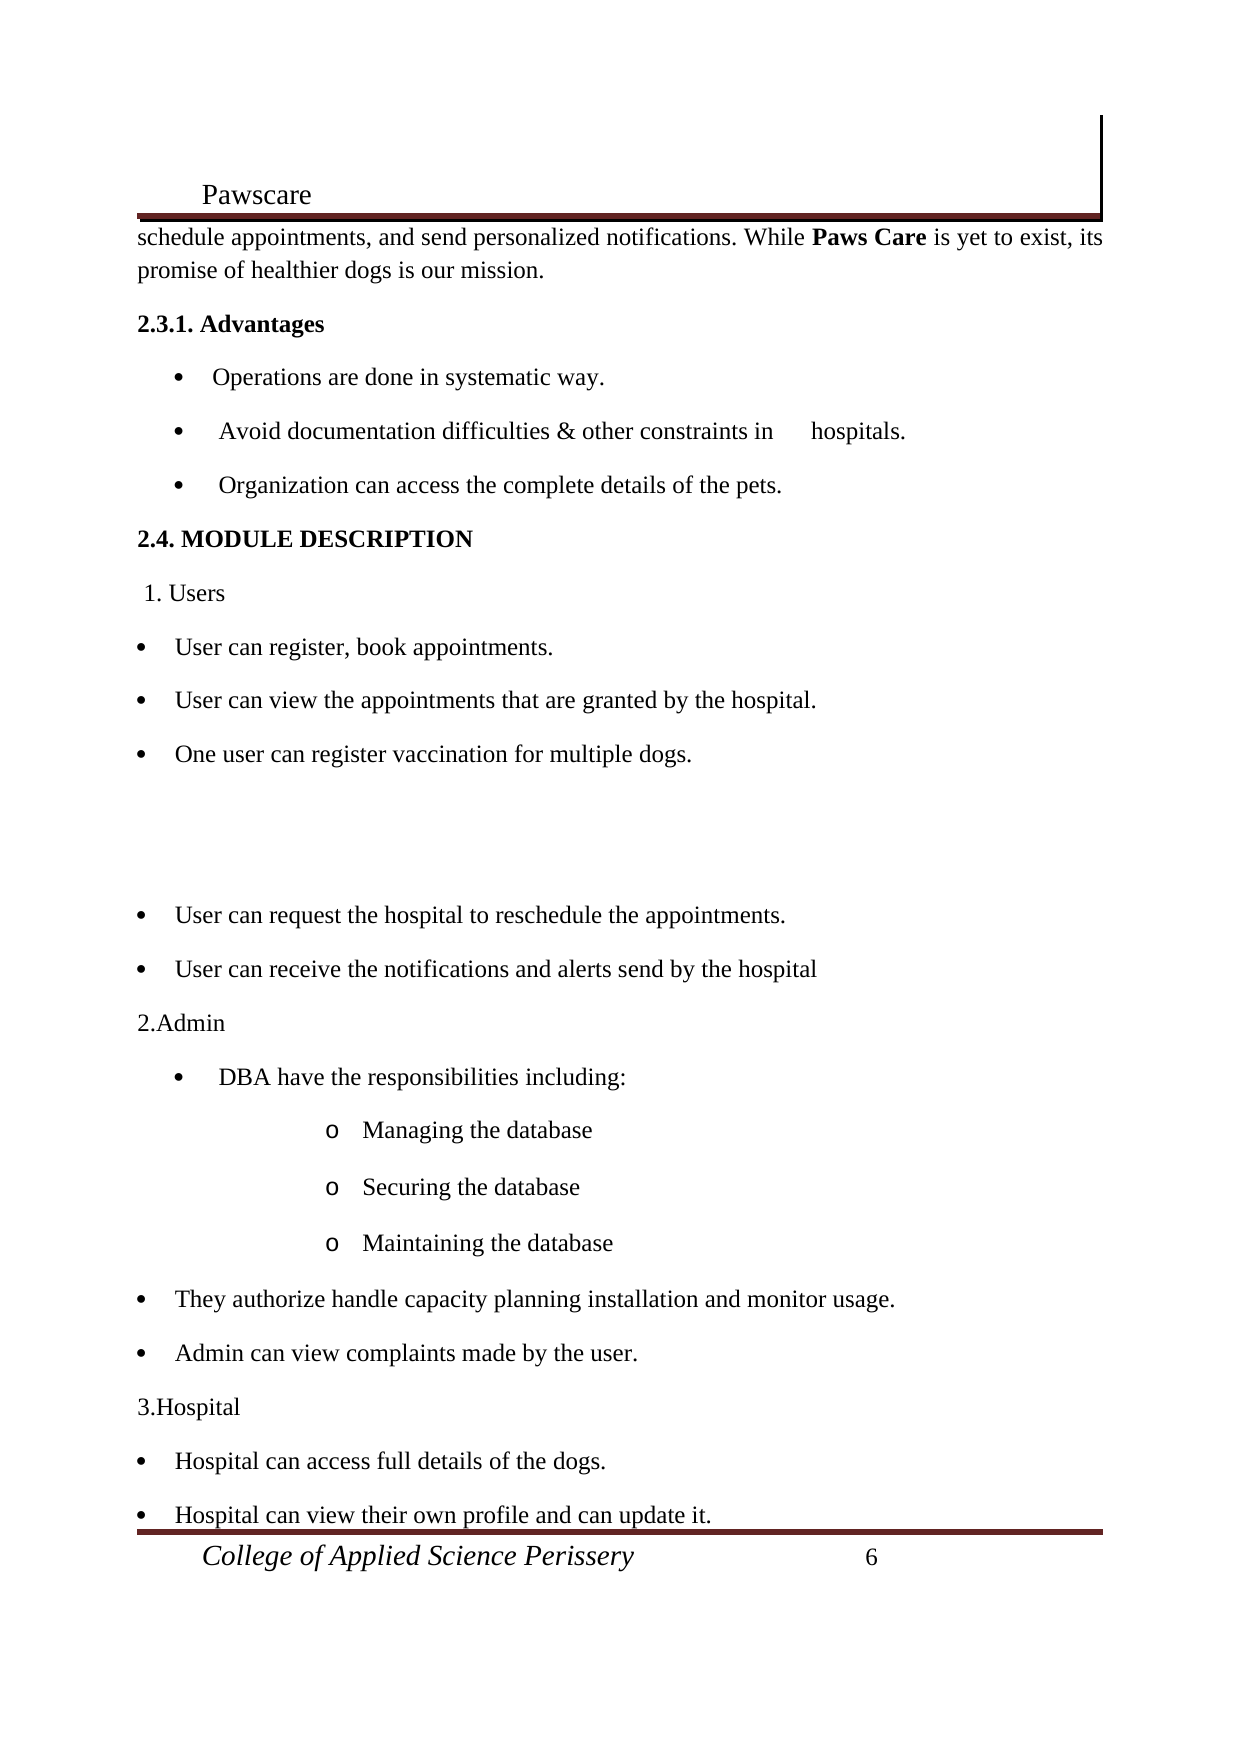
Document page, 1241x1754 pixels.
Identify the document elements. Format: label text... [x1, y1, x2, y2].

text schedule appointments, and send personalized notifications. While Paws Care is yet to exist, its promise of healthier dogs is our mission. [137, 222, 1103, 283]
list They authorize handle capacity planning installation and monitor usage. [137, 1284, 1103, 1313]
list Organization can access the complete details of the pets. [174, 470, 1103, 499]
list DBA have the responsibilities including: [174, 1062, 1103, 1091]
list Managing the database [324, 1116, 1103, 1146]
list Hospital can access full details of the dogs. [137, 1446, 1103, 1475]
list Operations are done in systematic way. [174, 362, 1103, 391]
text 2.4. MODULE DESCRIPTION [137, 524, 1103, 553]
text 3.Hospital [137, 1392, 1103, 1421]
list Admin can view complaints made by the user. [137, 1338, 1103, 1367]
list Maintaining the database [324, 1228, 1103, 1259]
list User can request the hospital to reschedule the appointments. [137, 900, 1103, 929]
list User can register, book appointments. [137, 632, 1103, 661]
list Hospital can view their own profile and can update it. [137, 1500, 1103, 1528]
text 1. Users [137, 578, 1103, 607]
text 2.3.1. Advantages [137, 309, 1103, 337]
list One user can register vaccination for multiple dogs. [137, 739, 1103, 768]
list User can receive the notifications and alerts send by the hospital [137, 954, 1103, 983]
list Securing the database [324, 1172, 1103, 1203]
text 2.Admin [137, 1008, 1103, 1037]
list User can view the appointments that are granted by the hospital. [137, 686, 1103, 714]
list Avoid documentation difficulties & other constraints in hospitals. [174, 416, 1103, 445]
